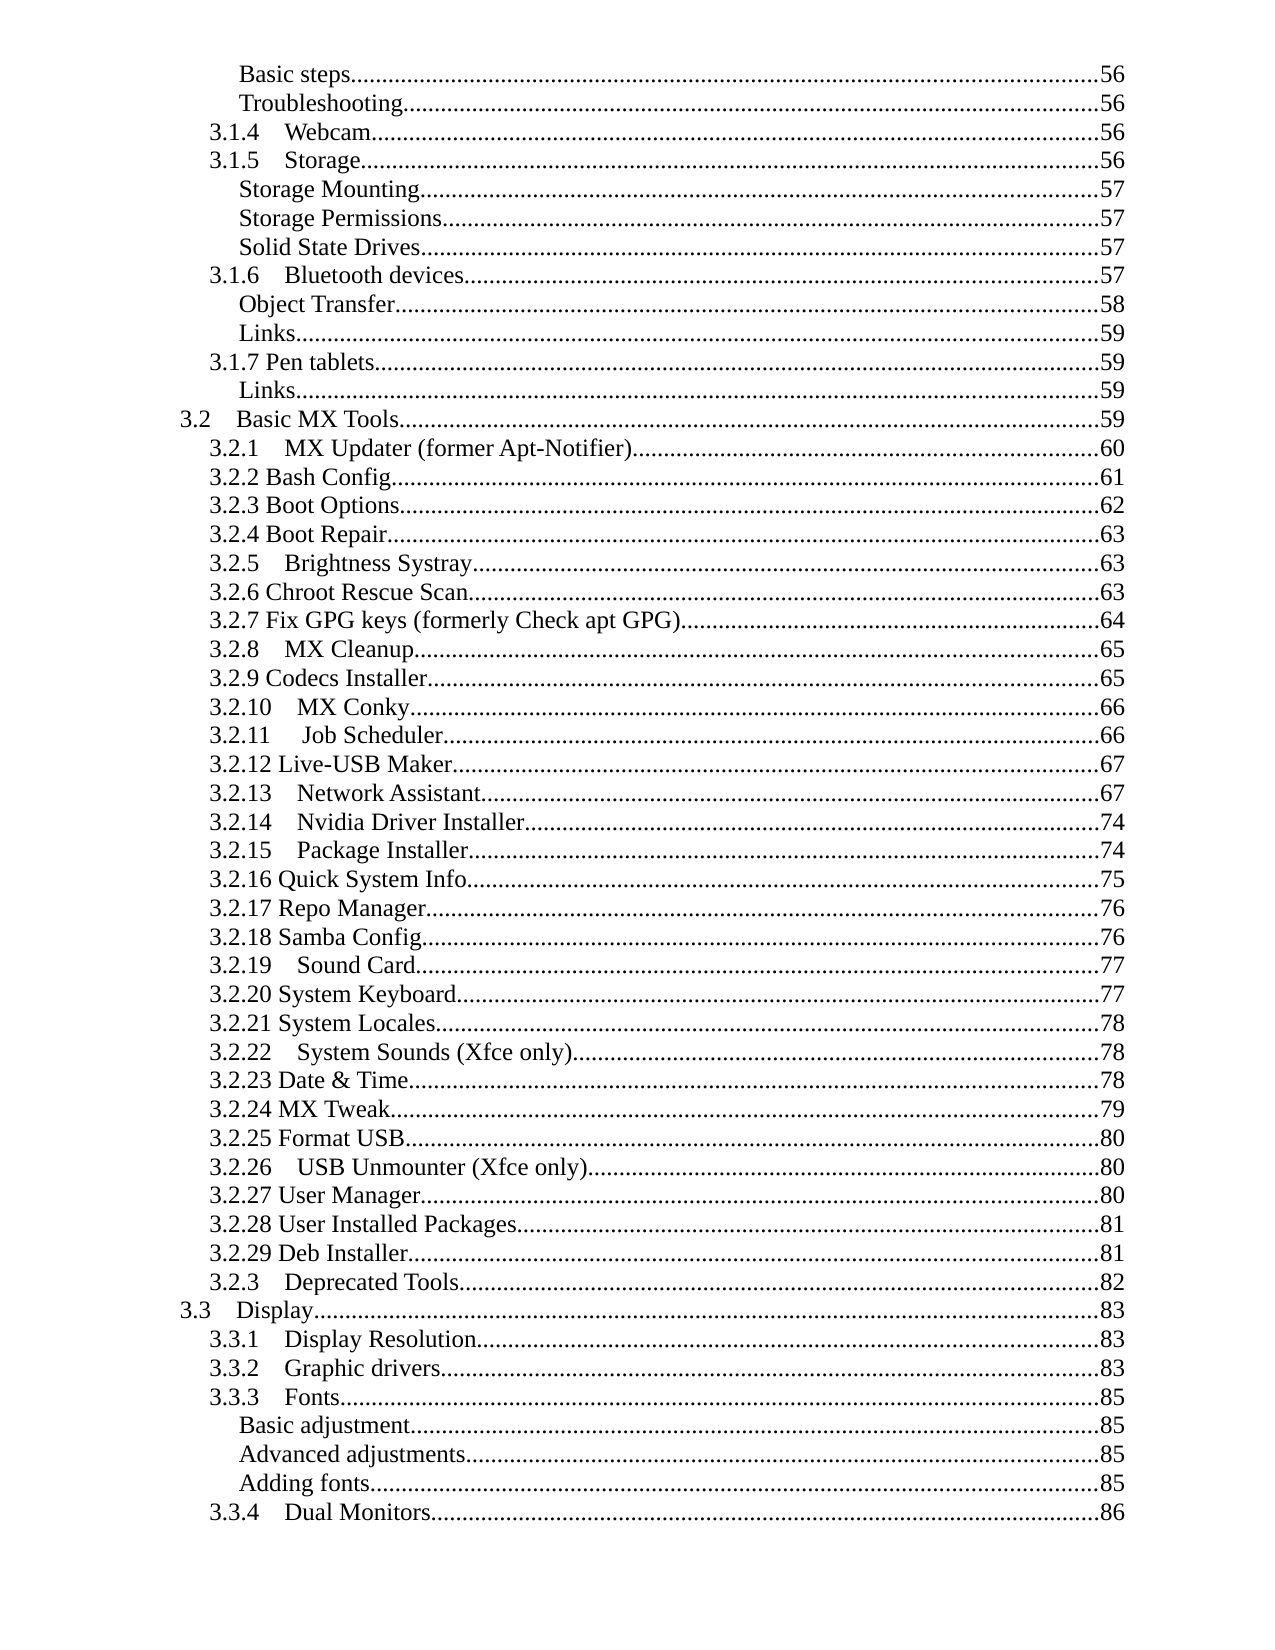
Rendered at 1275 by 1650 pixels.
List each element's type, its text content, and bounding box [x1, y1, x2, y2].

text Storage Mounting 57 [238, 174, 1125, 203]
text 3.1.4 Webcam 56 [209, 117, 1125, 145]
text 3.2.8 MX Cleanup 65 [209, 634, 1125, 663]
text 3.2.26 USB Unmounter (Xfce only) 80 [209, 1152, 1125, 1180]
text 3.2.20 System Keyboard 77 [209, 979, 1125, 1008]
text 3.3.1 Display Resolution 83 [209, 1324, 1125, 1353]
text 3.2.28 User Installed Packages 81 [209, 1209, 1125, 1238]
text 3.2.3 Deprecated Tools 82 [209, 1267, 1125, 1295]
text 3.2.25 Format USB 80 [209, 1123, 1125, 1152]
text Basic adjustment 85 [238, 1410, 1125, 1439]
text 3.2.21 System Locales 78 [209, 1008, 1125, 1037]
text Links 59 [238, 375, 1125, 404]
text Links 59 [238, 318, 1125, 347]
text Advanced adjustments 85 [238, 1439, 1125, 1468]
text 3.2.14 Nvidia Driver Installer 74 [209, 807, 1125, 835]
text 3.1.5 Storage 56 [209, 145, 1125, 174]
text 3.2.10 MX Conky 66 [209, 692, 1125, 720]
text 3.2.3 Boot Options 62 [209, 490, 1125, 519]
text 3.3.3 Fonts 85 [209, 1382, 1125, 1410]
text 3.2.13 Network Assistant 67 [209, 778, 1125, 807]
text 3.2.11 Job Scheduler 66 [209, 720, 1125, 749]
text 3.2.16 Quick System Info 75 [209, 864, 1125, 893]
text 3.2.12 Live-USB Maker 67 [209, 749, 1125, 778]
text Object Transfer 58 [238, 289, 1125, 318]
text 3.3.4 Dual Monitors 86 [209, 1497, 1125, 1525]
text 3.2.17 Repo Manager 76 [209, 893, 1125, 922]
text 3.1.6 Bluetooth devices 57 [209, 260, 1125, 289]
text 3.2.9 Codecs Installer 65 [209, 663, 1125, 692]
text Storage Permissions 57 [238, 203, 1125, 232]
text 3.2.24 MX Tweak 79 [209, 1094, 1125, 1123]
text 3.3.2 Graphic drivers 83 [209, 1353, 1125, 1382]
text 3.2.18 Samba Config 76 [209, 922, 1125, 950]
text Solid State Drives 57 [238, 232, 1125, 260]
text Troubleshooting 56 [238, 88, 1125, 117]
text 3.1.7 Pen tablets 59 [209, 347, 1125, 375]
text 3.2.5 Brightness Systray 63 [209, 548, 1125, 577]
text 3.2.4 Boot Repair 63 [209, 519, 1125, 548]
text 3.2.27 User Manager 80 [209, 1180, 1125, 1209]
text Basic steps 56 [238, 59, 1125, 88]
text 3.2.1 MX Updater (former Apt-Notifier) 60 [209, 433, 1125, 462]
text Adding fonts 85 [238, 1468, 1125, 1497]
text 3.2.6 Chroot Rescue Scan 63 [209, 577, 1125, 605]
text 3.2.22 System Sounds (Xfce only) 78 [209, 1037, 1125, 1065]
text 3.2.29 Deb Installer 81 [209, 1238, 1125, 1267]
text 3.2.23 Date & Time 78 [209, 1065, 1125, 1094]
text 3.2.7 Fix GPG keys (formerly Check apt GPG) 64 [209, 605, 1125, 634]
text 3.2.2 Bash Config 61 [209, 462, 1125, 490]
text 3.2.19 Sound Card 77 [209, 950, 1125, 979]
text 3.2.15 Package Installer 74 [209, 835, 1125, 864]
